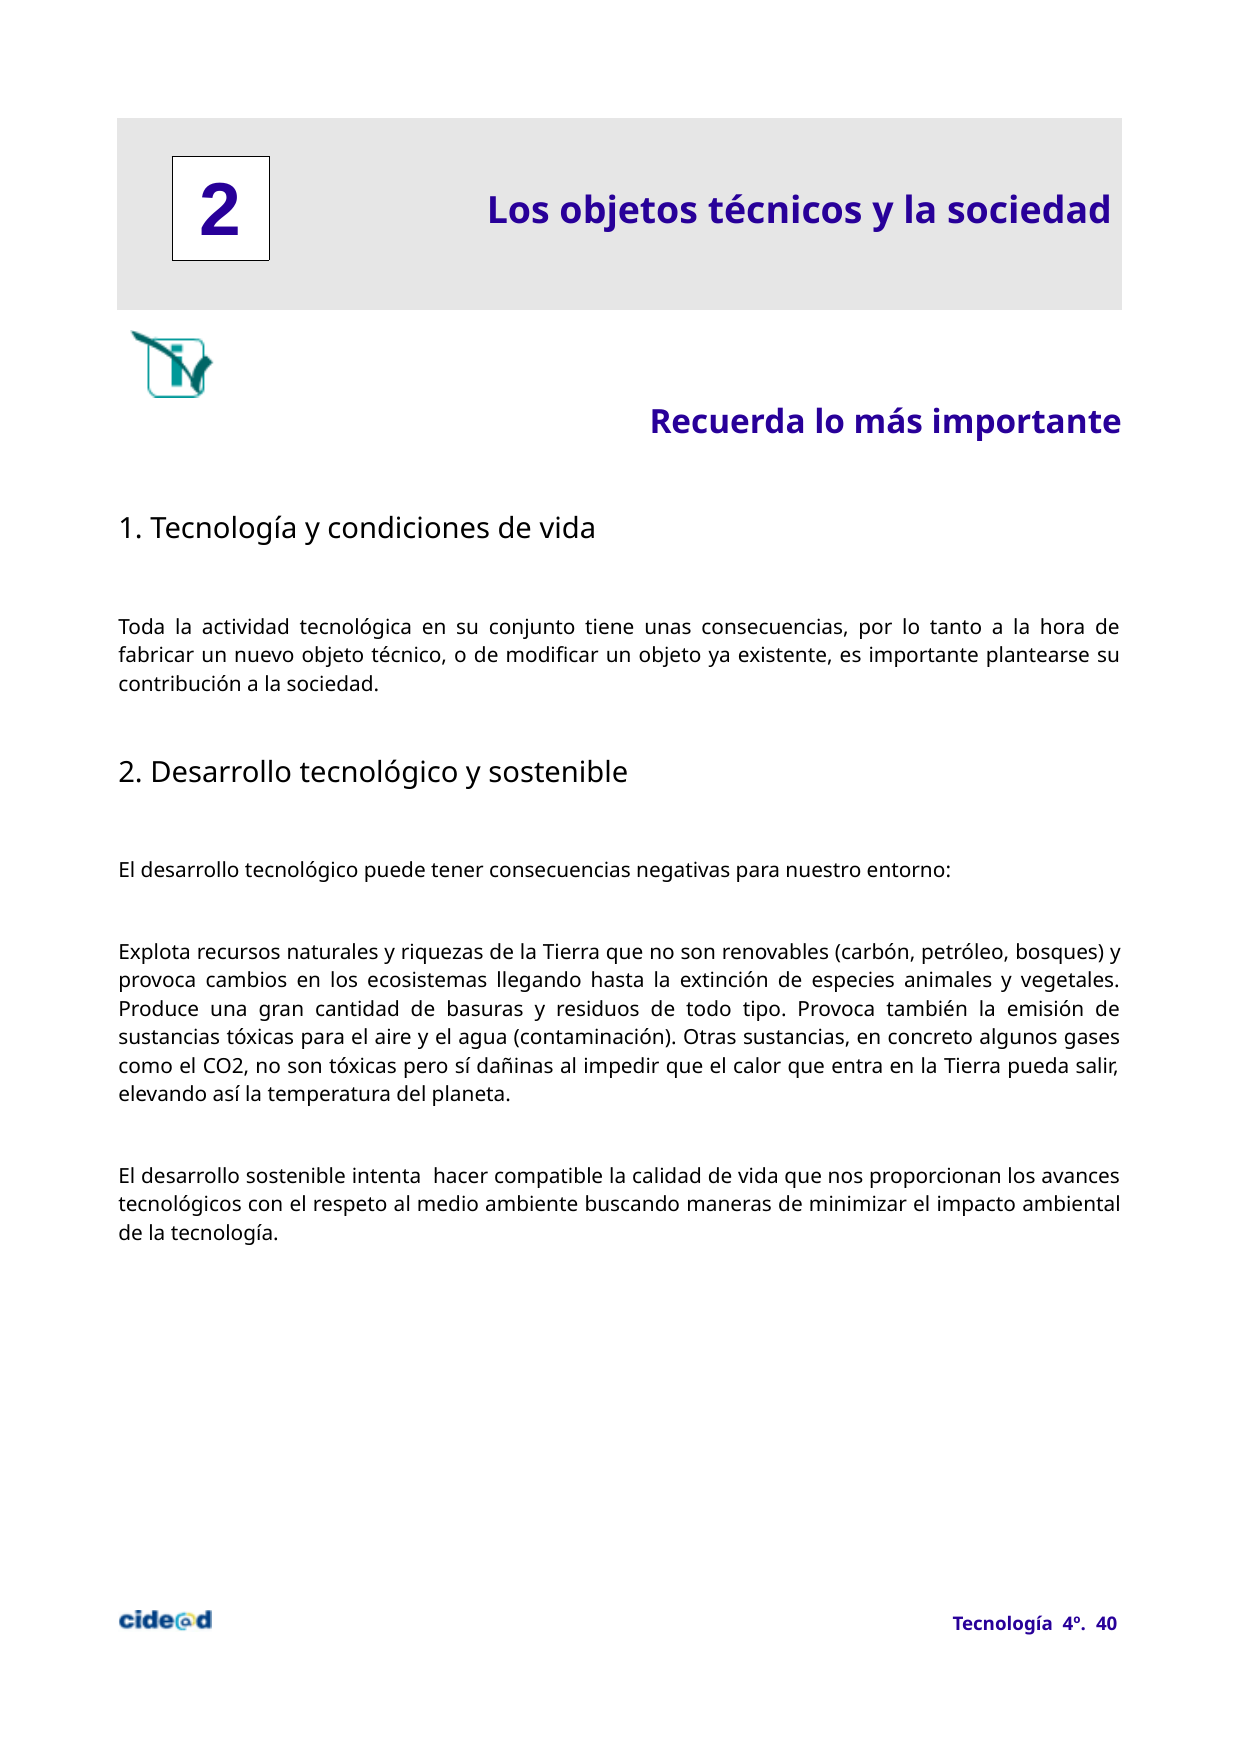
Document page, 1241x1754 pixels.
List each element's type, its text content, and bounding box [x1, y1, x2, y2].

text Explota recursos naturales y riquezas de la Tierra que no son renovables (carbón, petróleo, bosques) y provoca cambios en los ecosistemas llegando hasta la extinción de especies animales y vegetales. Produce una gran cantidad de basuras y residuos de todo tipo. Provoca también la emisión de sustancias tóxicas para el aire y el agua (contaminación). Otras sustancias, en concreto algunos gases como el CO2, no son tóxicas pero sí dañinas al impedir que el calor que entra en la Tierra pueda salir, elevando así la temperatura del planeta. [118, 937, 1122, 1108]
text El desarrollo tecnológico puede tener consecuencias negativas para nuestro entorno: [118, 855, 1122, 884]
picture [129, 330, 215, 398]
text Toda la actividad tecnológica en su conjunto tiene unas consecuencias, por lo tanto a la hora de fabricar un nuevo objeto técnico, o de modificar un objeto ya existente, es importante plantearse su contribución a la sociedad. [118, 612, 1122, 697]
text 1. Tecnología y condiciones de vida [118, 508, 1122, 547]
text Recuerda lo más importante [118, 310, 1122, 443]
picture [118, 1610, 212, 1632]
table_header Los objetos técnicos y la sociedad [117, 118, 1122, 310]
text El desarrollo sostenible intenta hacer compatible la calidad de vida que nos proporcionan los avances tecnológicos con el respeto al medio ambiente buscando maneras de minimizar el impacto ambiental de la tecnología. [118, 1161, 1122, 1246]
text 2. Desarrollo tecnológico y sostenible [118, 751, 1122, 791]
